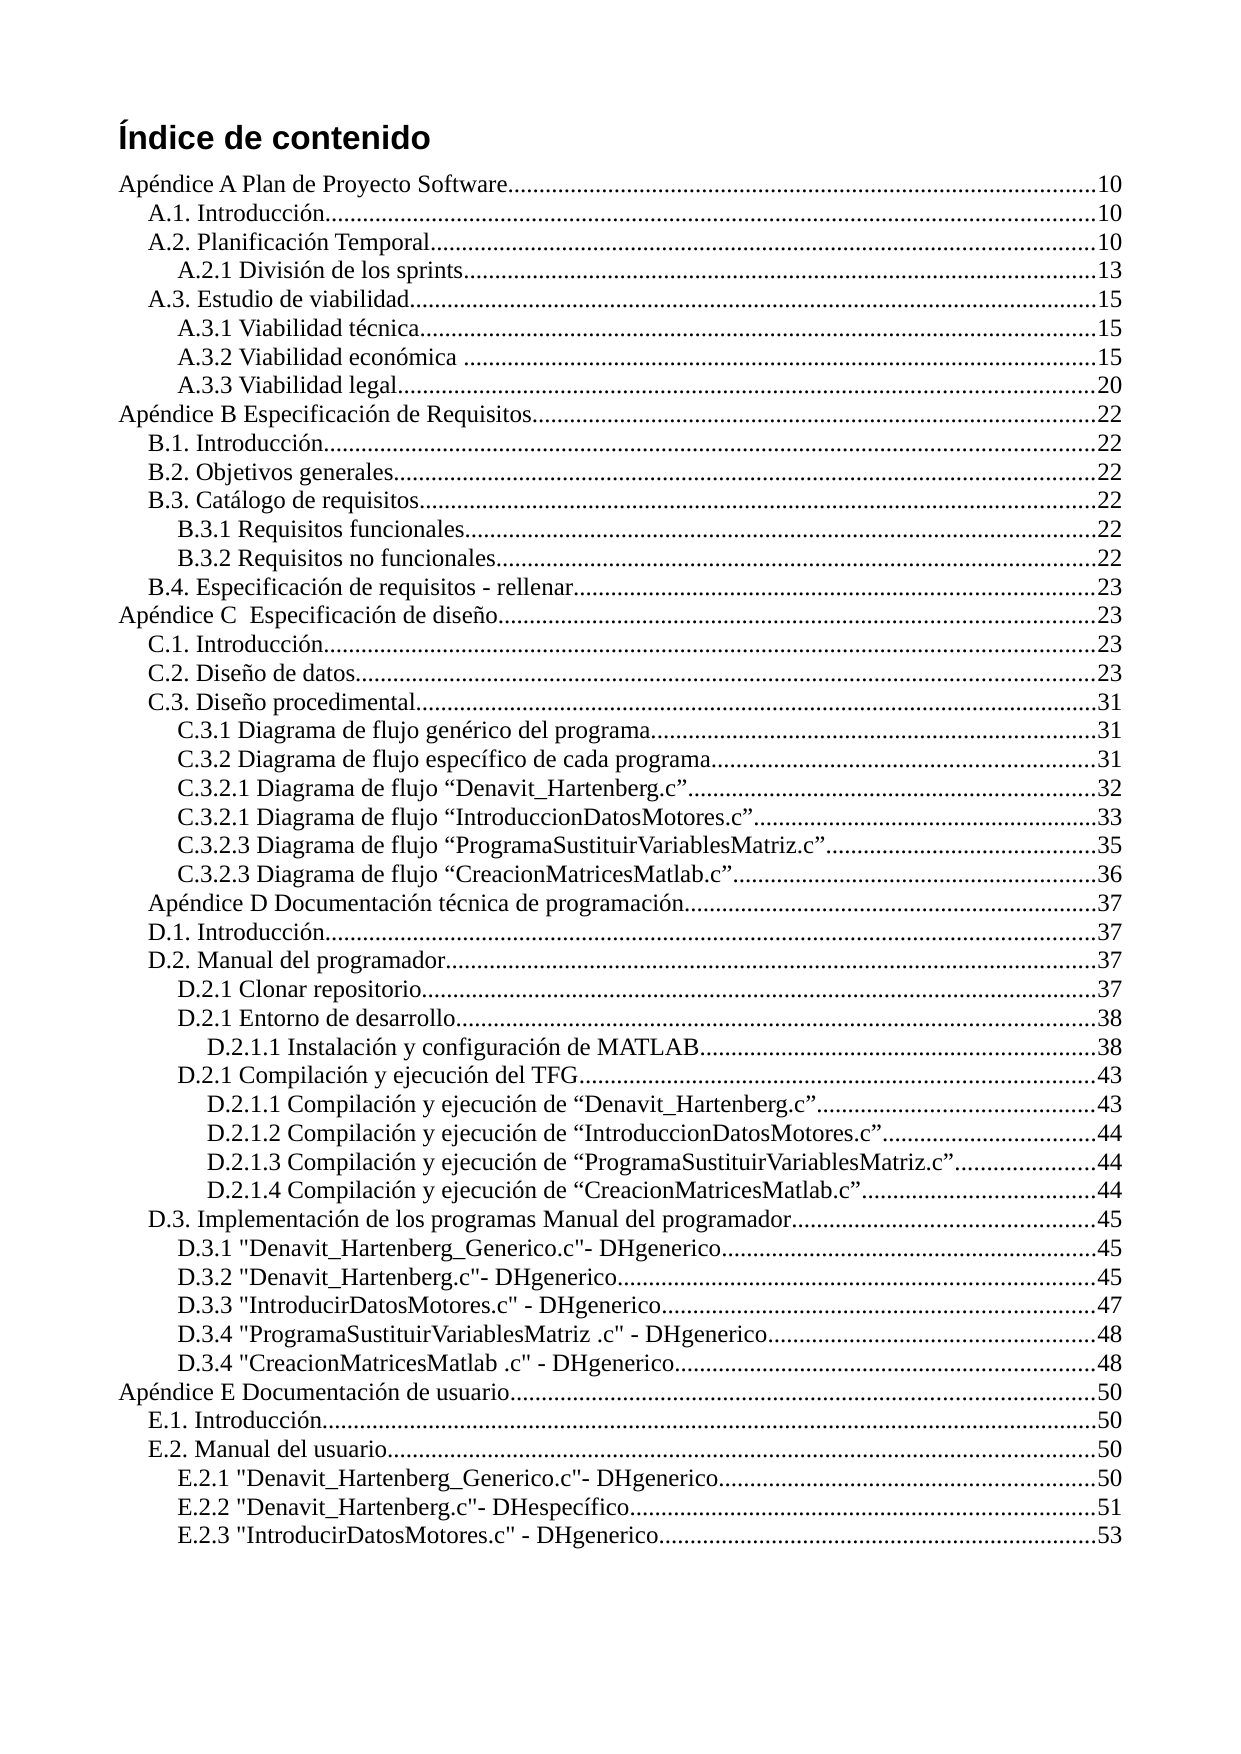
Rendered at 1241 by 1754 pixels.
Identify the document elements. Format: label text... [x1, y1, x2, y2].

text A.3.2 Viabilidad económica 15 [177, 342, 1122, 370]
text C.3. Diseño procedimental 31 [148, 687, 1122, 715]
text A.1. Introducción 10 [148, 198, 1122, 227]
text D.1. Introducción 37 [148, 917, 1122, 945]
text D.2.1.1 Instalación y configuración de MATLAB 38 [207, 1032, 1122, 1060]
text Apéndice E Documentación de usuario 50 [118, 1377, 1122, 1405]
text A.3.1 Viabilidad técnica 15 [177, 313, 1122, 342]
text D.2.1.3 Compilación y ejecución de “ProgramaSustituirVariablesMatriz.c” 44 [207, 1147, 1122, 1175]
text B.1. Introducción 22 [148, 428, 1122, 457]
text D.2.1.2 Compilación y ejecución de “IntroduccionDatosMotores.c” 44 [207, 1118, 1122, 1147]
text A.2. Planificación Temporal 10 [148, 227, 1122, 255]
text Apéndice A Plan de Proyecto Software 10 [118, 169, 1122, 198]
text C.1. Introducción 23 [148, 629, 1122, 658]
text D.2.1 Clonar repositorio 37 [177, 974, 1122, 1003]
text D.3.3 "IntroducirDatosMotores.c" - DHgenerico 47 [177, 1290, 1122, 1319]
text D.3.1 "Denavit_Hartenberg_Generico.c"- DHgenerico 45 [177, 1233, 1122, 1262]
text C.3.2.3 Diagrama de flujo “CreacionMatricesMatlab.c” 36 [177, 859, 1122, 888]
subtitle Índice de contenido [118, 118, 1122, 157]
text C.2. Diseño de datos 23 [148, 658, 1122, 687]
text E.2. Manual del usuario 50 [148, 1434, 1122, 1463]
text D.2.1 Compilación y ejecución del TFG 43 [177, 1060, 1122, 1089]
text D.2. Manual del programador 37 [148, 945, 1122, 974]
text D.3.4 "ProgramaSustituirVariablesMatriz .c" - DHgenerico 48 [177, 1319, 1122, 1348]
text C.3.2 Diagrama de flujo específico de cada programa 31 [177, 744, 1122, 773]
text A.3.3 Viabilidad legal 20 [177, 370, 1122, 399]
text D.3.4 "CreacionMatricesMatlab .c" - DHgenerico 48 [177, 1348, 1122, 1377]
text B.2. Objetivos generales 22 [148, 457, 1122, 485]
text C.3.2.1 Diagrama de flujo “Denavit_Hartenberg.c” 32 [177, 773, 1122, 802]
text D.2.1.1 Compilación y ejecución de “Denavit_Hartenberg.c” 43 [207, 1089, 1122, 1118]
text A.2.1 División de los sprints 13 [177, 255, 1122, 284]
text B.3.2 Requisitos no funcionales 22 [177, 543, 1122, 572]
text E.2.3 "IntroducirDatosMotores.c" - DHgenerico 53 [177, 1520, 1122, 1549]
text Apéndice C Especificación de diseño 23 [118, 600, 1122, 629]
text Apéndice B Especificación de Requisitos 22 [118, 399, 1122, 428]
text C.3.2.1 Diagrama de flujo “IntroduccionDatosMotores.c” 33 [177, 802, 1122, 830]
text E.2.2 "Denavit_Hartenberg.c"- DHespecífico 51 [177, 1492, 1122, 1520]
text C.3.1 Diagrama de flujo genérico del programa. 31 [177, 715, 1122, 744]
text B.4. Especificación de requisitos - rellenar 23 [148, 572, 1122, 600]
text E.1. Introducción 50 [148, 1405, 1122, 1434]
text B.3. Catálogo de requisitos 22 [148, 485, 1122, 514]
text A.3. Estudio de viabilidad 15 [148, 284, 1122, 313]
text Apéndice D Documentación técnica de programación 37 [148, 888, 1122, 917]
text E.2.1 "Denavit_Hartenberg_Generico.c"- DHgenerico 50 [177, 1463, 1122, 1492]
text D.2.1 Entorno de desarrollo 38 [177, 1003, 1122, 1032]
text C.3.2.3 Diagrama de flujo “ProgramaSustituirVariablesMatriz.c” 35 [177, 830, 1122, 859]
text B.3.1 Requisitos funcionales 22 [177, 514, 1122, 543]
text D.2.1.4 Compilación y ejecución de “CreacionMatricesMatlab.c” 44 [207, 1175, 1122, 1204]
text D.3. Implementación de los programas Manual del programador 45 [148, 1204, 1122, 1233]
text D.3.2 "Denavit_Hartenberg.c"- DHgenerico 45 [177, 1262, 1122, 1290]
